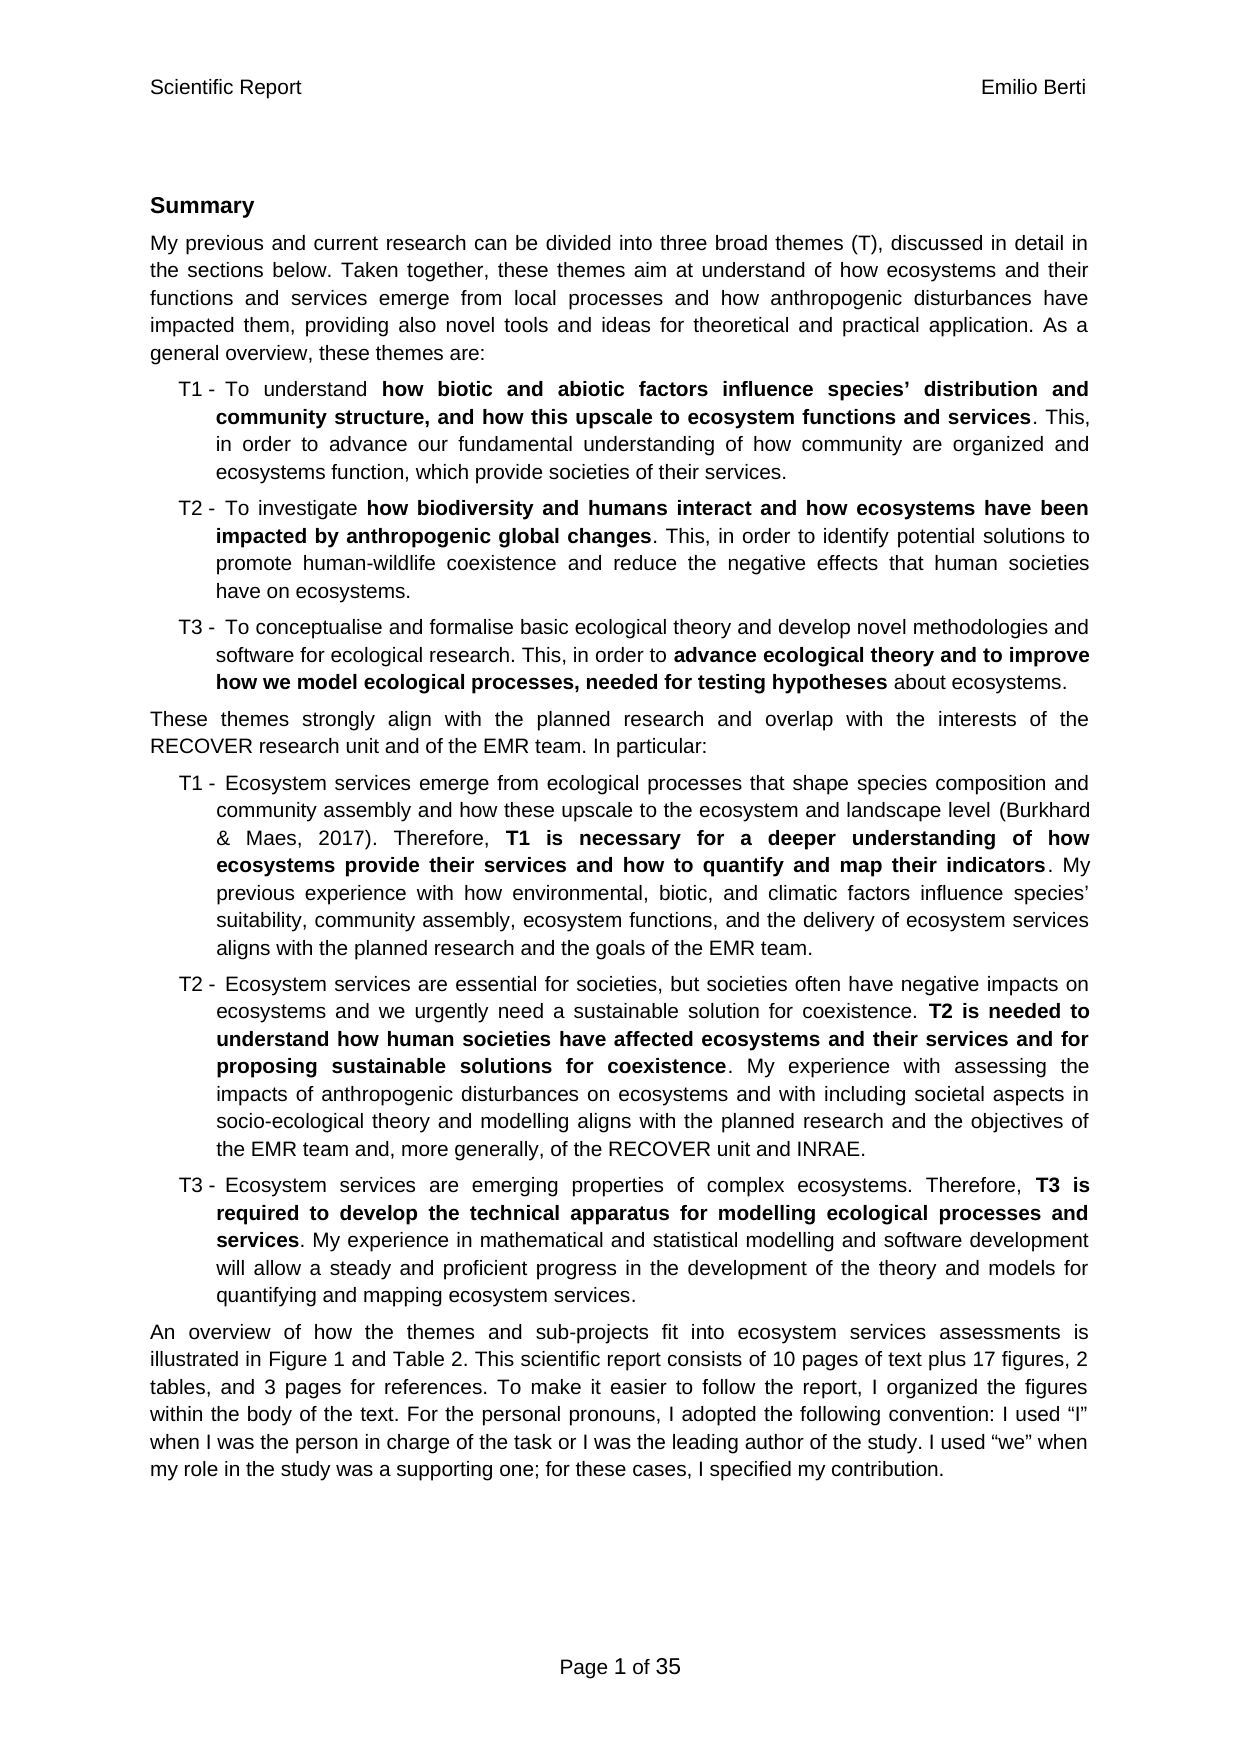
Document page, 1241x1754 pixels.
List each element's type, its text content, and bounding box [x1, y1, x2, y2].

list To investigate how biodiversity and humans interact and how ecosystems have been impacted by anthropogenic global changes. This, in order to identify potential solutions to promote human-wildlife coexistence and reduce the negative effects that human societies have on ecosystems. [178, 496, 1090, 602]
list Ecosystem services are essential for societies, but societies often have negative impacts on ecosystems and we urgently need a sustainable solution for coexistence. T2 is needed to understand how human societies have affected ecosystems and their services and for proposing sustainable solutions for coexistence. My experience with assessing the impacts of anthropogenic disturbances on ecosystems and with including societal aspects in socio-ecological theory and modelling aligns with the planned research and the objectives of the EMR team and, more generally, of the RECOVER unit and INRAE. [178, 972, 1090, 1161]
list To conceptualise and formalise basic ecological theory and develop novel methodologies and software for ecological research. This, in order to advance ecological theory and to improve how we model ecological processes, needed for testing hypotheses about ecosystems. [178, 615, 1090, 694]
text These themes strongly align with the planned research and overlap with the interests of the RECOVER research unit and of the EMR team. In particular: [150, 706, 1090, 758]
list Ecosystem services emerge from ecological processes that shape species composition and community assembly and how these upscale to the ecosystem and landscape level (Burkhard & Maes, 2017). Therefore, T1 is necessary for a deeper understanding of how ecosystems provide their services and how to quantify and map their indicators. My previous experience with how environmental, biotic, and climatic factors influence species’ suitability, community assembly, ecosystem functions, and the delivery of ecosystem services aligns with the planned research and the goals of the EMR team. [178, 770, 1090, 959]
list Ecosystem services are emerging properties of complex ecosystems. Therefore, T3 is required to develop the technical apparatus for modelling ecological processes and services. My experience in mathematical and statistical modelling and software development will allow a steady and proficient progress in the development of the theory and models for quantifying and mapping ecosystem services. [178, 1173, 1090, 1307]
list An overview of how the themes and sub-projects fit into ecosystem services assessments is illustrated in Figure 1 and Table 2. This scientific report consists of 10 pages of text plus 17 figures, 2 tables, and 3 pages for references. To make it easier to follow the report, I organized the figures within the body of the text. For the personal pronouns, I adopted the following convention: I used “I” when I was the person in charge of the task or I was the leading author of the study. I used “we” when my role in the study was a supporting one; for these cases, I specified my contribution. [150, 1320, 1090, 1481]
subtitle Summary [150, 192, 1090, 218]
text My previous and current research can be divided into three broad themes (T), discussed in detail in the sections below. Taken together, these themes aim at understand of how ecosystems and their functions and services emerge from local processes and how anthropogenic disturbances have impacted them, providing also novel tools and ideas for theoretical and practical application. As a general overview, these themes are: [150, 231, 1090, 364]
list To understand how biotic and abiotic factors influence species’ distribution and community structure, and how this upscale to ecosystem functions and services. This, in order to advance our fundamental understanding of how community are organized and ecosystems function, which provide societies of their services. [178, 377, 1090, 483]
